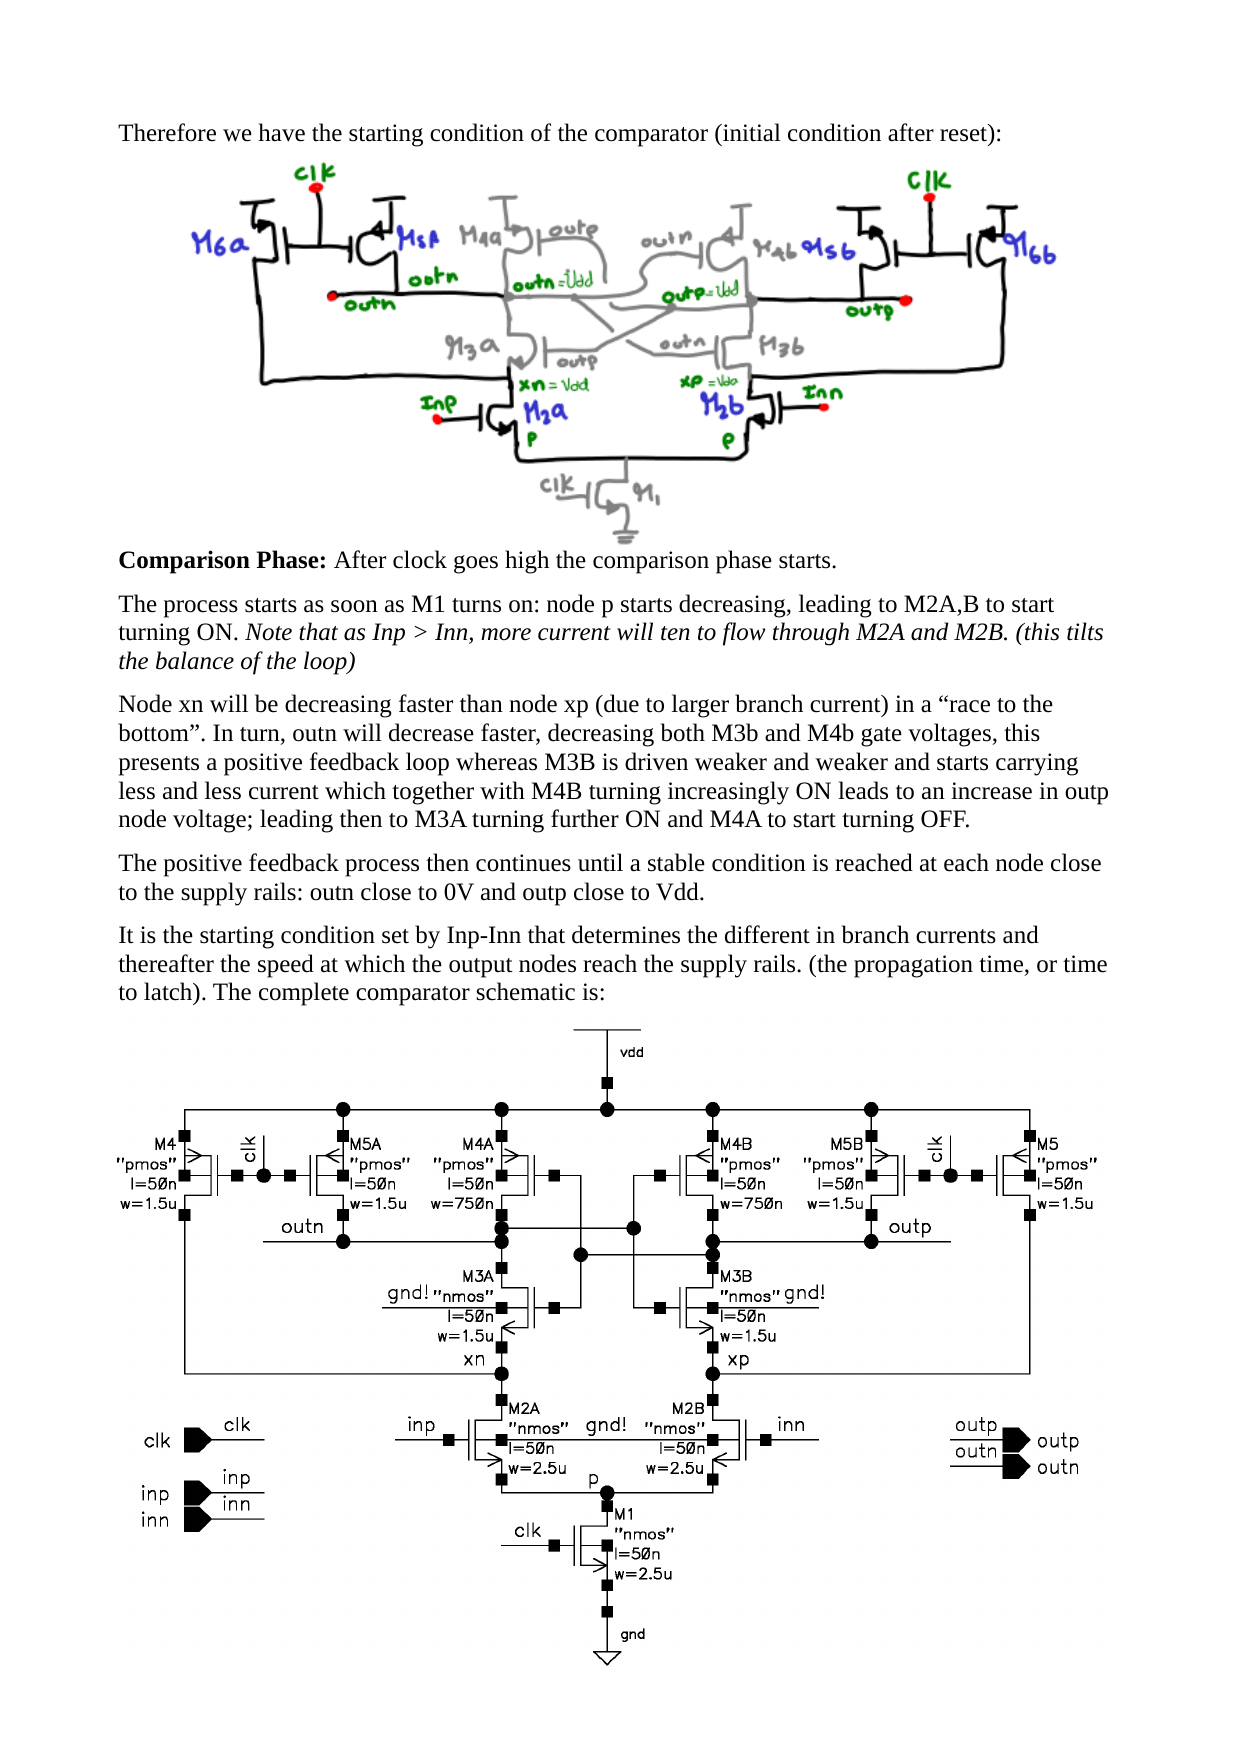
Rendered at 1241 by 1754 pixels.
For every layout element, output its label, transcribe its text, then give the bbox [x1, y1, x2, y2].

text It is the starting condition set by Inp-Inn that determines the different in branch currents and thereafter the speed at which the output nodes reach the supply rails. (the propagation time, or time to latch). The complete comparator schematic is: [118, 920, 1122, 1006]
text The positive feedback process then continues until a stable condition is reached at each node close to the supply rails: outn close to 0V and outp close to Vdd. [118, 848, 1122, 905]
text The process starts as soon as M1 turns on: node p starts decreasing, leading to M2A,B to start turning ON. Note that as Inp > Inn, more current will ten to flow through M2A and M2B. (this tilts the balance of the loop) [118, 589, 1122, 675]
text Comparison Phase: After clock goes high the comparison phase starts. [118, 161, 1122, 574]
text Therefore we have the starting condition of the comparator (initial condition after reset): [118, 118, 1122, 147]
picture [104, 1010, 1108, 1679]
text Node xn will be decreasing faster than node xp (due to larger branch current) in a “race to the bottom”. In turn, outn will decrease faster, decreasing both M3b and M4b gate voltages, this presents a positive feedback loop whereas M3B is driven weaker and weaker and starts carrying less and less current which together with M4B turning increasingly ON leads to an increase in outp node voltage; leading then to M3A turning further ON and M4A to start turning OFF. [118, 689, 1122, 833]
picture [181, 161, 1059, 546]
